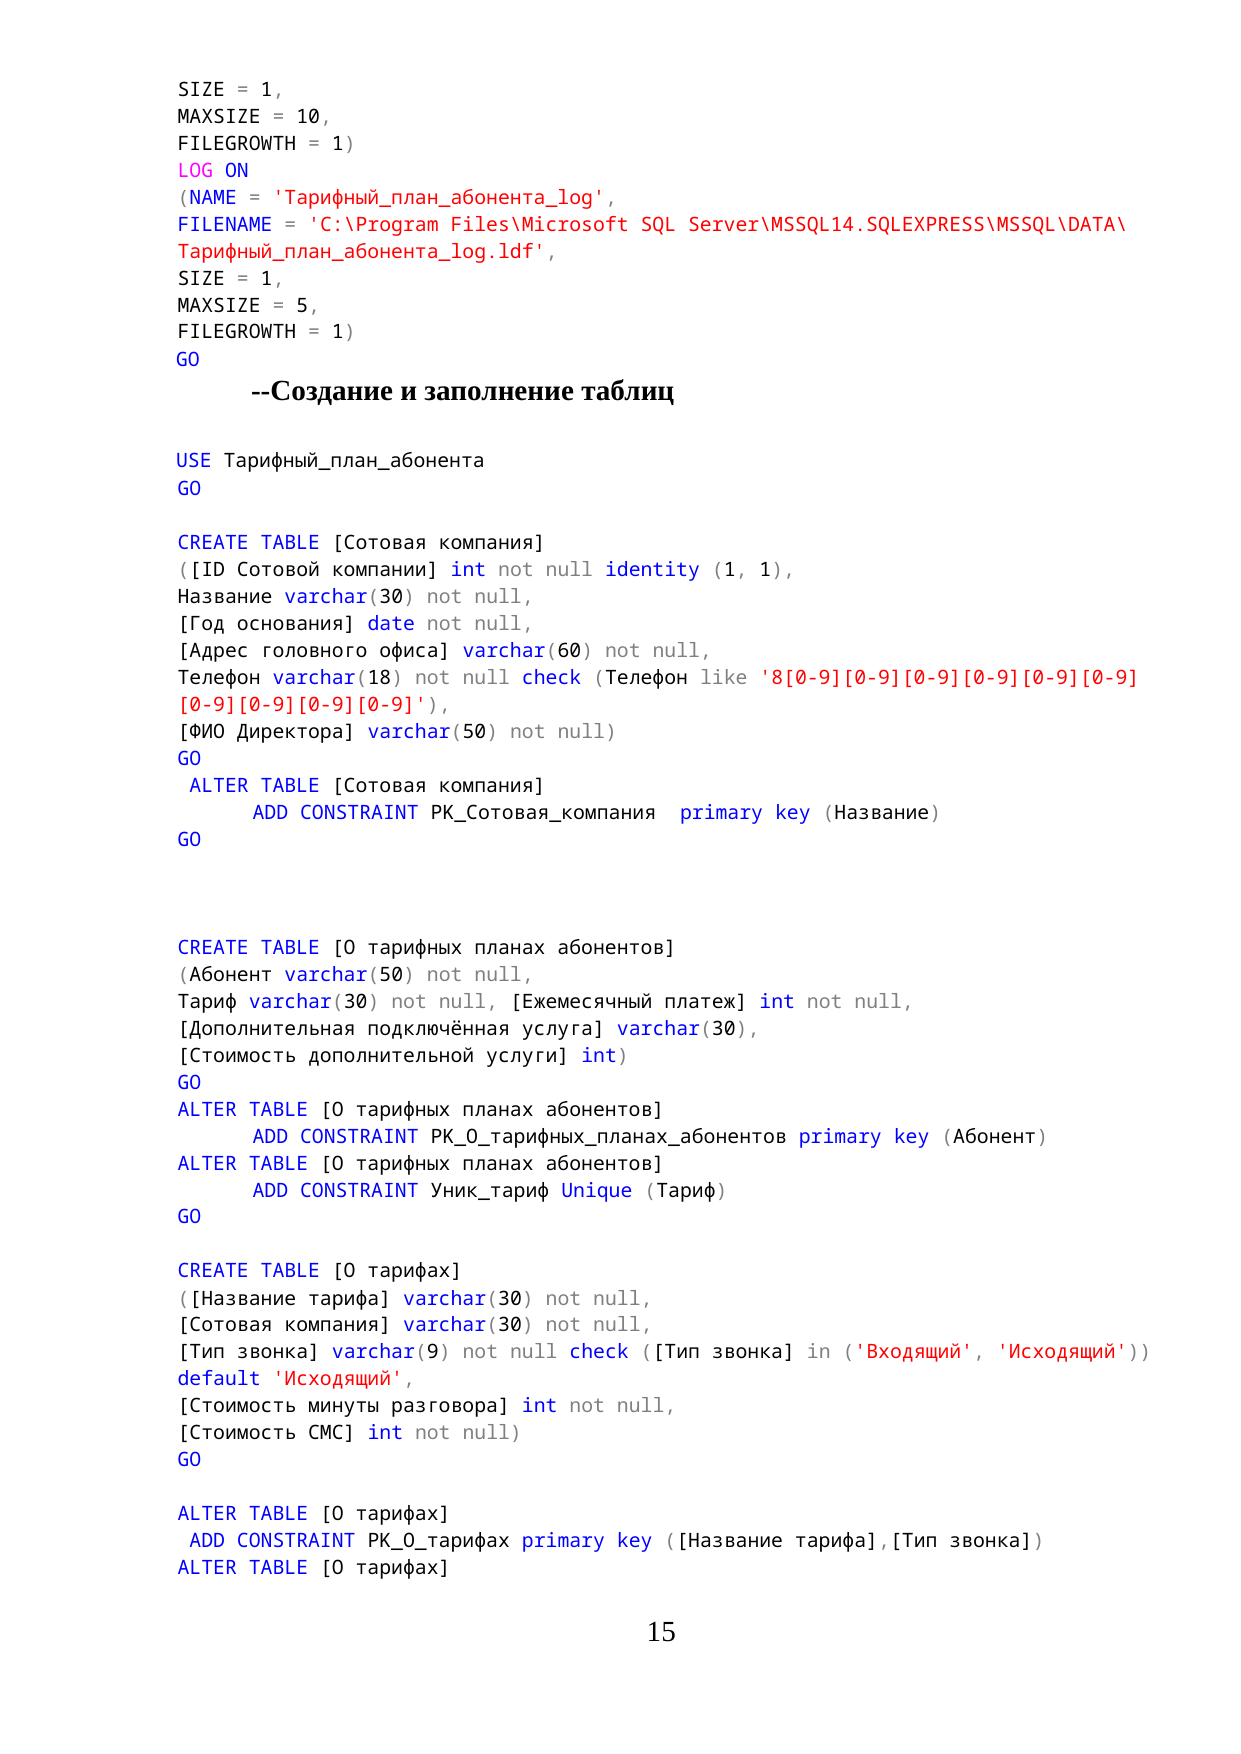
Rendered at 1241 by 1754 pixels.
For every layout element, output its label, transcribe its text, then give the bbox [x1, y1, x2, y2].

text [Год основания] date not null, [177, 609, 1152, 636]
text ADD CONSTRAINT PK_Сотовая_компания primary key (Название) [177, 798, 1152, 825]
text FILENAME = 'C:\Program Files\Microsoft SQL Server\MSSQL14.SQLEXPRESS\MSSQL\DATA\Тарифный_план_абонента_log.ldf', [177, 210, 1152, 264]
text (NAME = 'Тарифный_план_абонента_log', [177, 183, 1152, 210]
text GO [177, 1203, 1152, 1230]
text GO [177, 474, 1152, 501]
text ([ID Сотовой компании] int not null identity (1, 1), [177, 555, 1152, 582]
text ADD CONSTRAINT PK_О_тарифных_планах_абонентов primary key (Абонент) [177, 1122, 1152, 1149]
text CREATE TABLE [О тарифных планах абонентов] [177, 933, 1152, 960]
text [Стоимость минуты разговора] int not null, [177, 1392, 1152, 1419]
text ADD CONSTRAINT PK_О_тарифах primary key ([Название тарифа],[Тип звонка]) [177, 1527, 1152, 1553]
text GO [177, 825, 1152, 852]
text ALTER TABLE [О тарифных планах абонентов] [177, 1095, 1152, 1122]
text USE Тарифный_план_абонента [176, 446, 1152, 473]
text [Сотовая компания] varchar(30) not null, [177, 1311, 1152, 1338]
text SIZE = 1, [177, 75, 1152, 102]
text ADD CONSTRAINT Уник_тариф Unique (Тариф) [177, 1176, 1152, 1203]
text CREATE TABLE [О тарифах] [177, 1257, 1152, 1284]
text ALTER TABLE [О тарифах] [177, 1499, 1152, 1527]
text ([Название тарифа] varchar(30) not null, [177, 1284, 1152, 1311]
text [Тип звонка] varchar(9) not null check ([Тип звонка] in ('Входящий', 'Исходящий')) default 'Исходящий', [177, 1338, 1152, 1392]
text ALTER TABLE [О тарифах] [177, 1553, 1152, 1581]
text Тариф varchar(30) not null, [Ежемесячный платеж] int not null, [177, 987, 1152, 1014]
text --Создание и заполнение таблиц [251, 373, 1152, 406]
text FILEGROWTH = 1) [177, 318, 1152, 345]
text CREATE TABLE [Сотовая компания] [177, 528, 1152, 555]
text GO [177, 1068, 1152, 1095]
text [Стоимость дополнительной услуги] int) [177, 1041, 1152, 1068]
text MAXSIZE = 5, [177, 291, 1152, 318]
text GO [177, 744, 1152, 771]
text (Абонент varchar(50) not null, [177, 960, 1152, 987]
text MAXSIZE = 10, [177, 102, 1152, 129]
text SIZE = 1, [177, 264, 1152, 291]
text [ФИО Директора] varchar(50) not null) [177, 717, 1152, 744]
text Телефон varchar(18) not null check (Телефон like '8[0-9][0-9][0-9][0-9][0-9][0-9][0-9][0-9][0-9][0-9]'), [177, 663, 1152, 717]
text [Адрес головного офиса] varchar(60) not null, [177, 636, 1152, 663]
text [Стоимость СМС] int not null) [177, 1419, 1152, 1446]
text Название varchar(30) not null, [177, 582, 1152, 609]
text ALTER TABLE [О тарифных планах абонентов] [177, 1149, 1152, 1176]
text LOG ON [177, 156, 1152, 183]
text GO [176, 345, 1152, 372]
text FILEGROWTH = 1) [177, 129, 1152, 156]
text [Дополнительная подключённая услуга] varchar(30), [177, 1014, 1152, 1041]
text ALTER TABLE [Сотовая компания] [177, 771, 1152, 798]
text GO [177, 1446, 1152, 1473]
